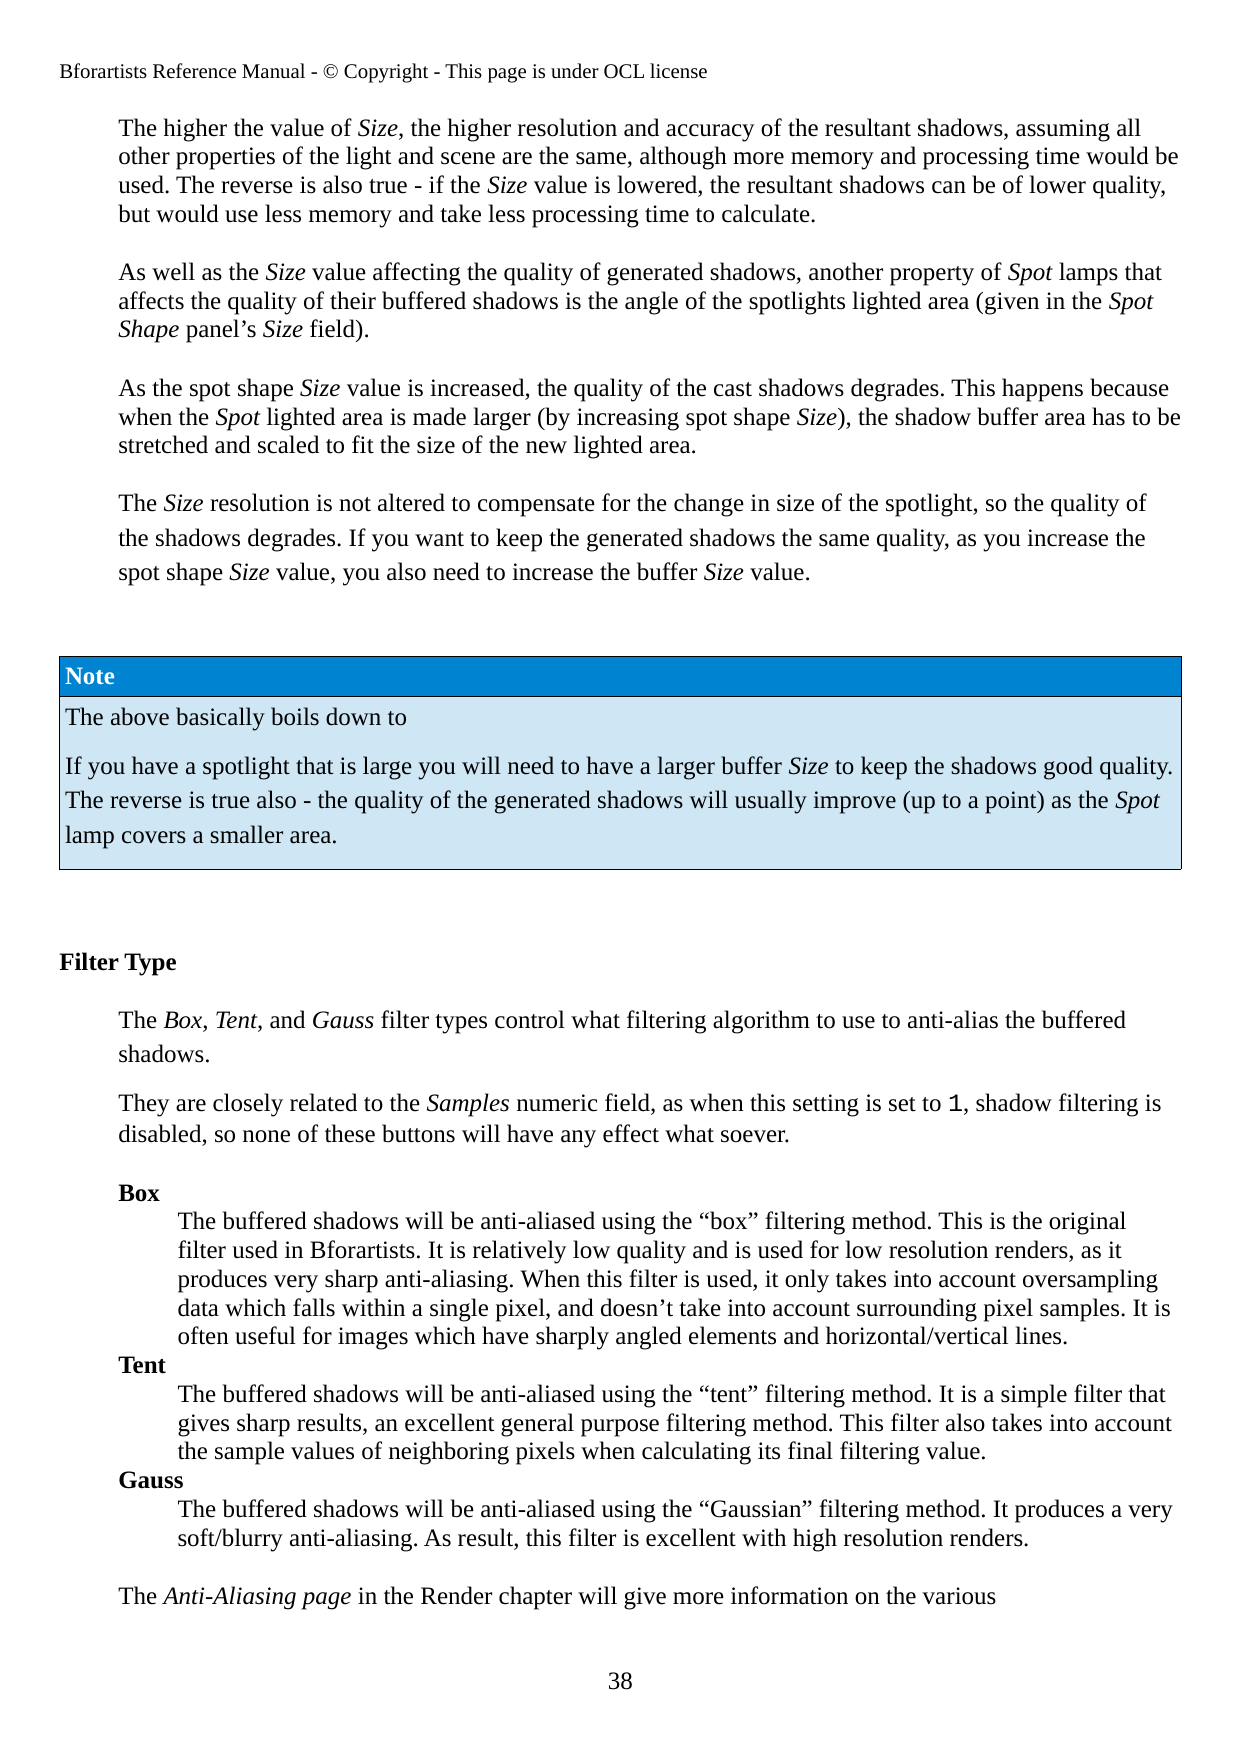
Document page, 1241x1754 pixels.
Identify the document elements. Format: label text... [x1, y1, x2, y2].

subtitle Gauss [118, 1465, 1181, 1494]
subtitle Tent [118, 1350, 1181, 1379]
list They are closely related to the Samples numeric field, as when this setting is set to 1, shadow filtering is disabled, so none of these buttons will have any effect what soever. [118, 1088, 1181, 1148]
text The Size resolution is not altered to compensate for the change in size of the spotlight, so the quality of the shadows degrades. If you want to keep the generated shadows the same quality, as you increase the spot shape Size value, you also need to increase the buffer Size value. [118, 488, 1181, 586]
table_header Note [60, 657, 1181, 696]
list As well as the Size value affecting the quality of generated shadows, another property of Spot lamps that affects the quality of their buffered shadows is the angle of the spotlights lighted area (given in the Spot Shape panel’s Size field). [118, 257, 1181, 343]
subtitle Box [118, 1178, 1181, 1206]
list The higher the value of Size, the higher resolution and accuracy of the resultant shadows, assuming all other properties of the light and scene are the same, although more memory and processing time would be used. The reverse is also true - if the Size value is lowered, the resultant shadows can be of lower quality, but would use less memory and take less processing time to calculate. [118, 113, 1181, 228]
subtitle Filter Type [59, 947, 1181, 976]
list The buffered shadows will be anti-aliased using the “Gaussian” filtering method. It produces a very soft/blurry anti-aliasing. As result, this filter is excellent with high resolution renders. [177, 1494, 1181, 1551]
text The Anti-Aliasing page in the Render chapter will give more information on the various [118, 1581, 1181, 1609]
text The Box, Tent, and Gauss filter types control what filtering algorithm to use to anti-alias the buffered shadows. [118, 1005, 1181, 1068]
table_cell The above basically boils down to If you have a spotlight that is large you will need to have a larger buffer Size to keep the shadows good quality. The reverse is true also - the quality of the generated shadows will usually improve (up to a point) as the Spot lamp covers a smaller area. [60, 697, 1181, 869]
list The buffered shadows will be anti-aliased using the “box” filtering method. This is the original filter used in Bforartists. It is relatively low quality and is used for low resolution renders, as it produces very sharp anti-aliasing. When this filter is used, it only takes into account oversampling data which falls within a single pixel, and doesn’t take into account surrounding pixel samples. It is often useful for images which have sharply angled elements and horizontal/vertical lines. [177, 1206, 1181, 1350]
list As the spot shape Size value is increased, the quality of the cast shadows degrades. This happens because when the Spot lighted area is made larger (by increasing spot shape Size), the shadow buffer area has to be stretched and scaled to fit the size of the new lighted area. [118, 373, 1181, 459]
list The buffered shadows will be anti-aliased using the “tent” filtering method. It is a simple filter that gives sharp results, an excellent general purpose filtering method. This filter also takes into account the sample values of neighboring pixels when calculating its final filtering value. [177, 1379, 1181, 1465]
